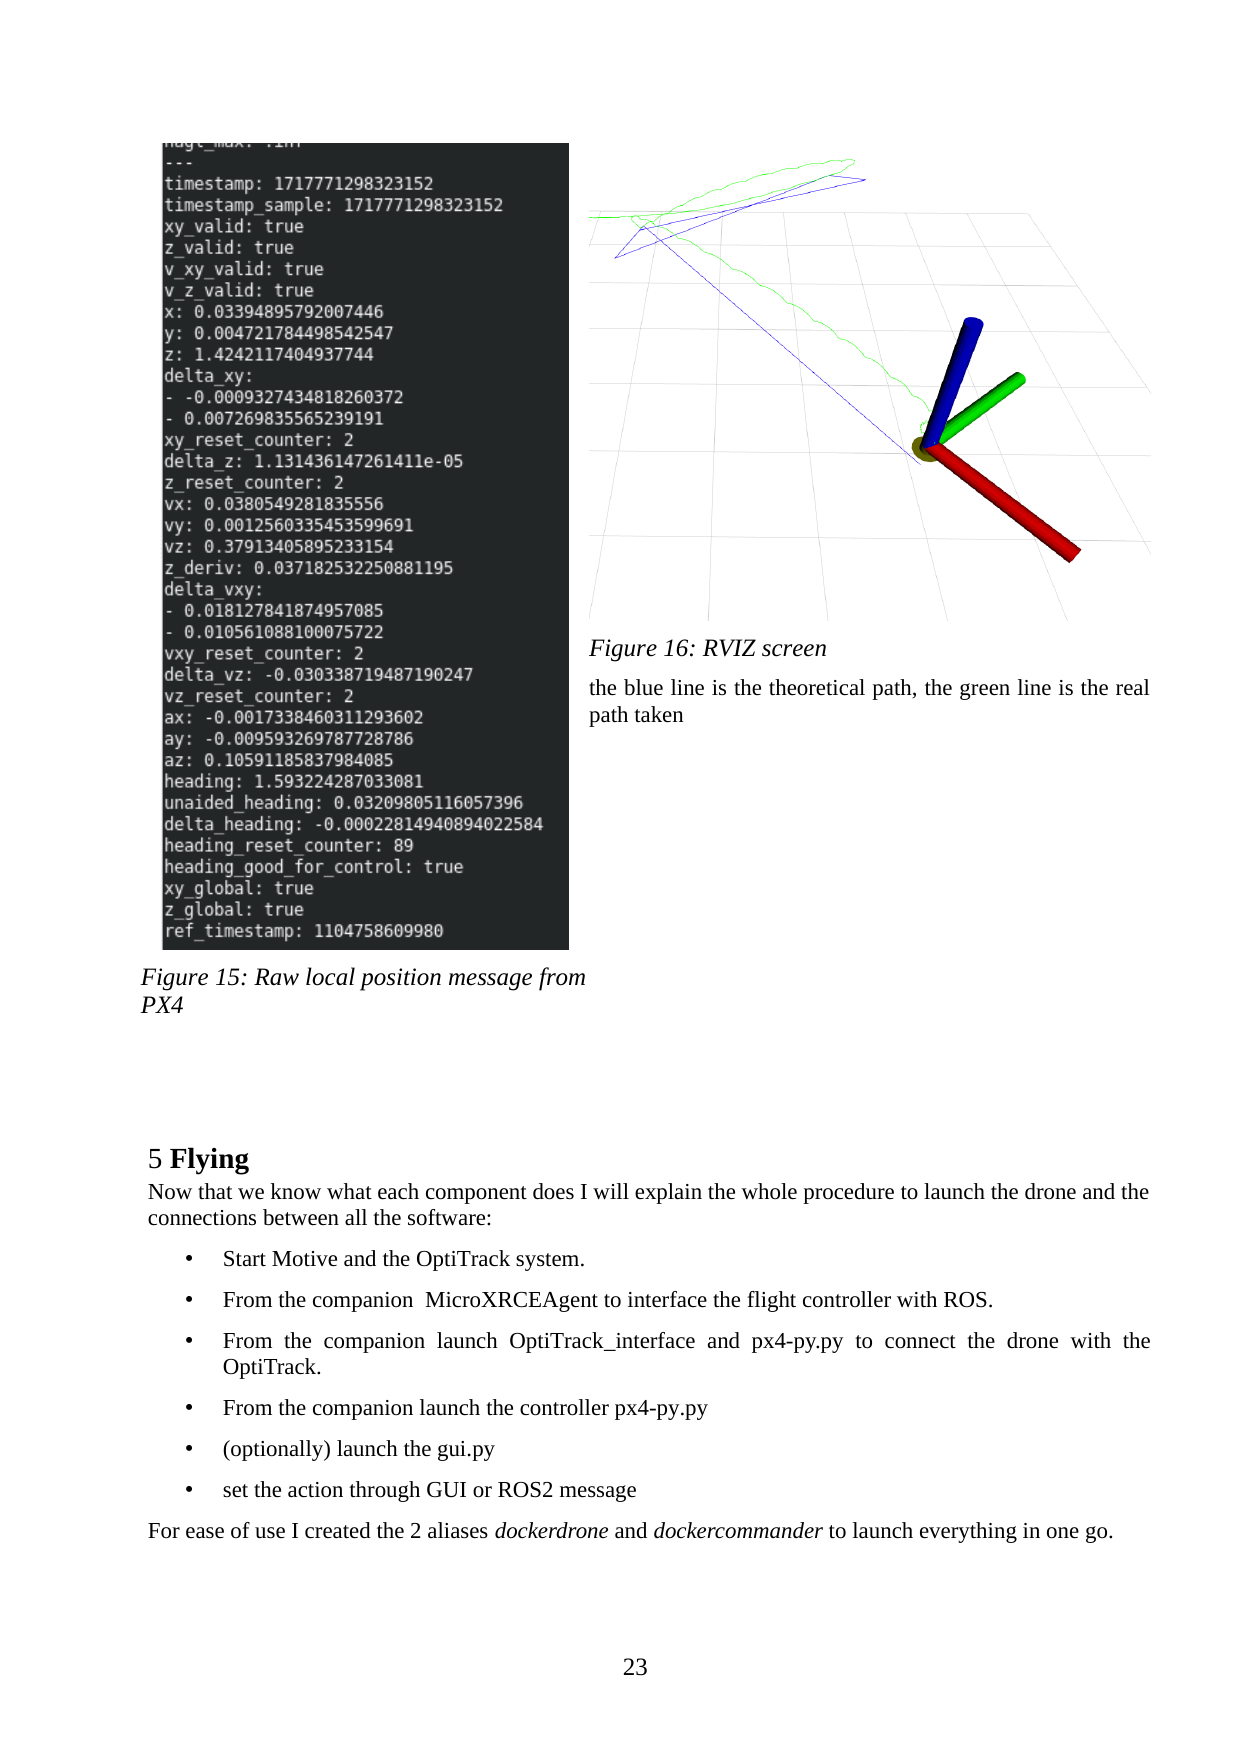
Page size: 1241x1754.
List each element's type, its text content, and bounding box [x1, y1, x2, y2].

list From the companion launch the controller px4-py.py [185, 1394, 1152, 1421]
list From the companion MicroXRCEAgent to interface the flight controller with ROS. [185, 1286, 1152, 1312]
list Start Motive and the OptiTrack system. [185, 1245, 1152, 1272]
subtitle 5 Flying [148, 1141, 1152, 1175]
list set the action through GUI or ROS2 message [185, 1476, 1152, 1503]
list (optionally) launch the gui.py [185, 1435, 1152, 1462]
list From the companion launch OptiTrack_interface and px4-py.py to connect the drone with the OptiTrack. [185, 1327, 1152, 1380]
picture [588, 143, 1152, 621]
picture [160, 143, 569, 950]
list the blue line is the theoretical path, the green line is the real path taken [589, 674, 1151, 727]
list Figure 15: Raw local position message from PX4 [141, 143, 589, 1019]
list For ease of use I created the 2 aliases dockerdrone and dockercommander to launch everything in one go. [148, 1517, 1152, 1543]
list Figure 16: RVIZ screen [589, 621, 1151, 662]
list Now that we know what each component does I will explain the whole procedure to launch the drone and the connections between all the software: [148, 1178, 1152, 1231]
